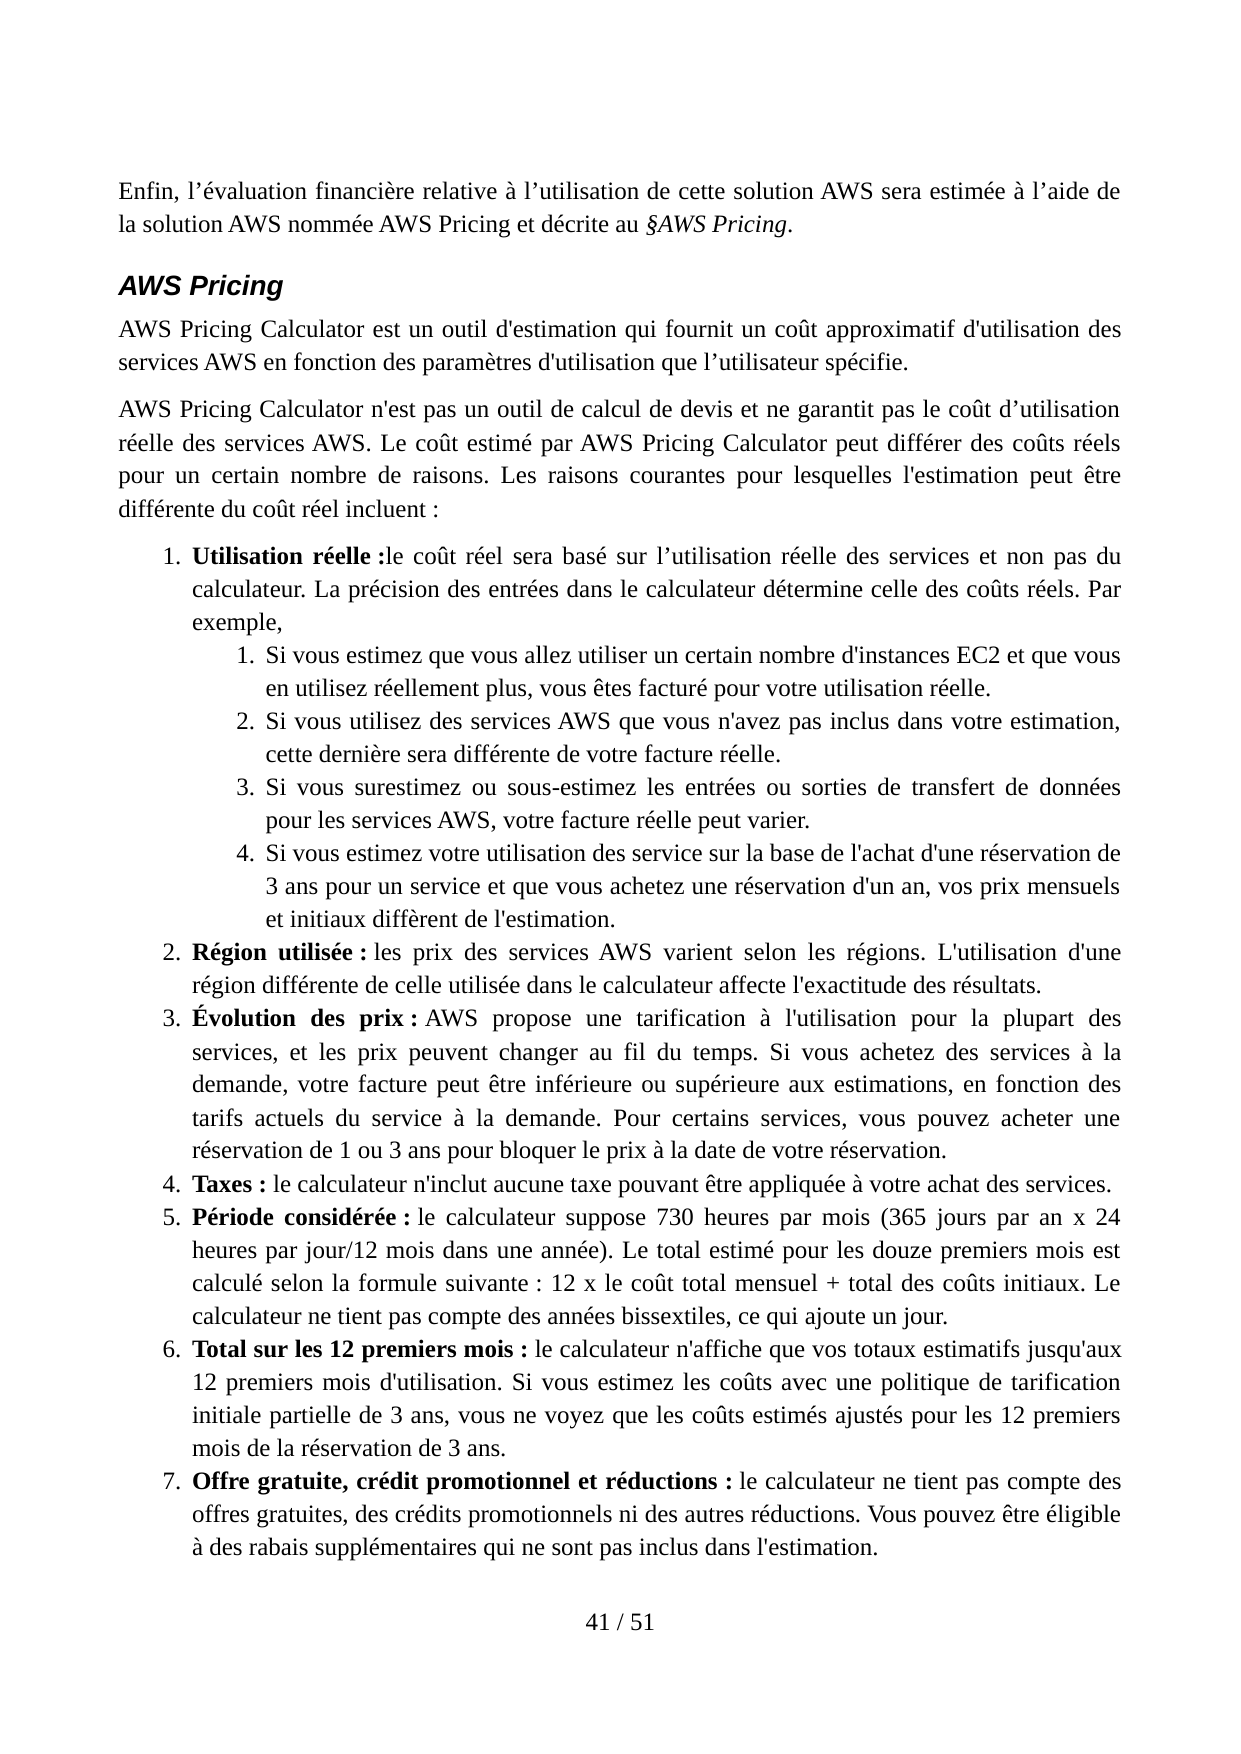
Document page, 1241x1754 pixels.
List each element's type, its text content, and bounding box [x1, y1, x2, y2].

list Région utilisée : les prix des services AWS varient selon les régions. L'utilisation d'une région différente de celle utilisée dans le calculateur affecte l'exactitude des résultats. [162, 937, 1122, 999]
list Si vous estimez que vous allez utiliser un certain nombre d'instances EC2 et que vous en utilisez réellement plus, vous êtes facturé pour votre utilisation réelle. [236, 640, 1122, 702]
list Si vous utilisez des services AWS que vous n'avez pas inclus dans votre estimation, cette dernière sera différente de votre facture réelle. [236, 706, 1122, 768]
list Offre gratuite, crédit promotionnel et réductions : le calculateur ne tient pas compte des offres gratuites, des crédits promotionnels ni des autres réductions. Vous pouvez être éligible à des rabais supplémentaires qui ne sont pas inclus dans l'estimation. [162, 1466, 1122, 1561]
text AWS Pricing Calculator est un outil d'estimation qui fournit un coût approximatif d'utilisation des services AWS en fonction des paramètres d'utilisation que l’utilisateur spécifie. [118, 314, 1122, 376]
list Si vous surestimez ou sous-estimez les entrées ou sorties de transfert de données pour les services AWS, votre facture réelle peut varier. [236, 772, 1122, 834]
text Enfin, l’évaluation financière relative à l’utilisation de cette solution AWS sera estimée à l’aide de la solution AWS nommée AWS Pricing et décrite au §AWS Pricing. [118, 176, 1122, 238]
list Période considérée : le calculateur suppose 730 heures par mois (365 jours par an x 24 heures par jour/12 mois dans une année). Le total estimé pour les douze premiers mois est calculé selon la formule suivante : 12 x le coût total mensuel + total des coûts initiaux. Le calculateur ne tient pas compte des années bissextiles, ce qui ajoute un jour. [162, 1202, 1122, 1329]
text AWS Pricing Calculator n'est pas un outil de calcul de devis et ne garantit pas le coût d’utilisation réelle des services AWS. Le coût estimé par AWS Pricing Calculator peut différer des coûts réels pour un certain nombre de raisons. Les raisons courantes pour lesquelles l'estimation peut être différente du coût réel incluent : [118, 394, 1122, 522]
list Taxes : le calculateur n'inclut aucune taxe pouvant être appliquée à votre achat des services. [162, 1169, 1122, 1197]
list Évolution des prix : AWS propose une tarification à l'utilisation pour la plupart des services, et les prix peuvent changer au fil du temps. Si vous achetez des services à la demande, votre facture peut être inférieure ou supérieure aux estimations, en fonction des tarifs actuels du service à la demande. Pour certains services, vous pouvez acheter une réservation de 1 ou 3 ans pour bloquer le prix à la date de votre réservation. [162, 1003, 1122, 1164]
list Total sur les 12 premiers mois : le calculateur n'affiche que vos totaux estimatifs jusqu'aux 12 premiers mois d'utilisation. Si vous estimez les coûts avec une politique de tarification initiale partielle de 3 ans, vous ne voyez que les coûts estimés ajustés pour les 12 premiers mois de la réservation de 3 ans. [162, 1334, 1122, 1462]
list Si vous estimez votre utilisation des service sur la base de l'achat d'une réservation de 3 ans pour un service et que vous achetez une réservation d'un an, vos prix mensuels et initiaux diffèrent de l'estimation. [236, 838, 1122, 933]
subtitle AWS Pricing [118, 269, 1122, 301]
list Utilisation réelle :le coût réel sera basé sur l’utilisation réelle des services et non pas du calculateur. La précision des entrées dans le calculateur détermine celle des coûts réels. Par exemple, [162, 541, 1122, 636]
